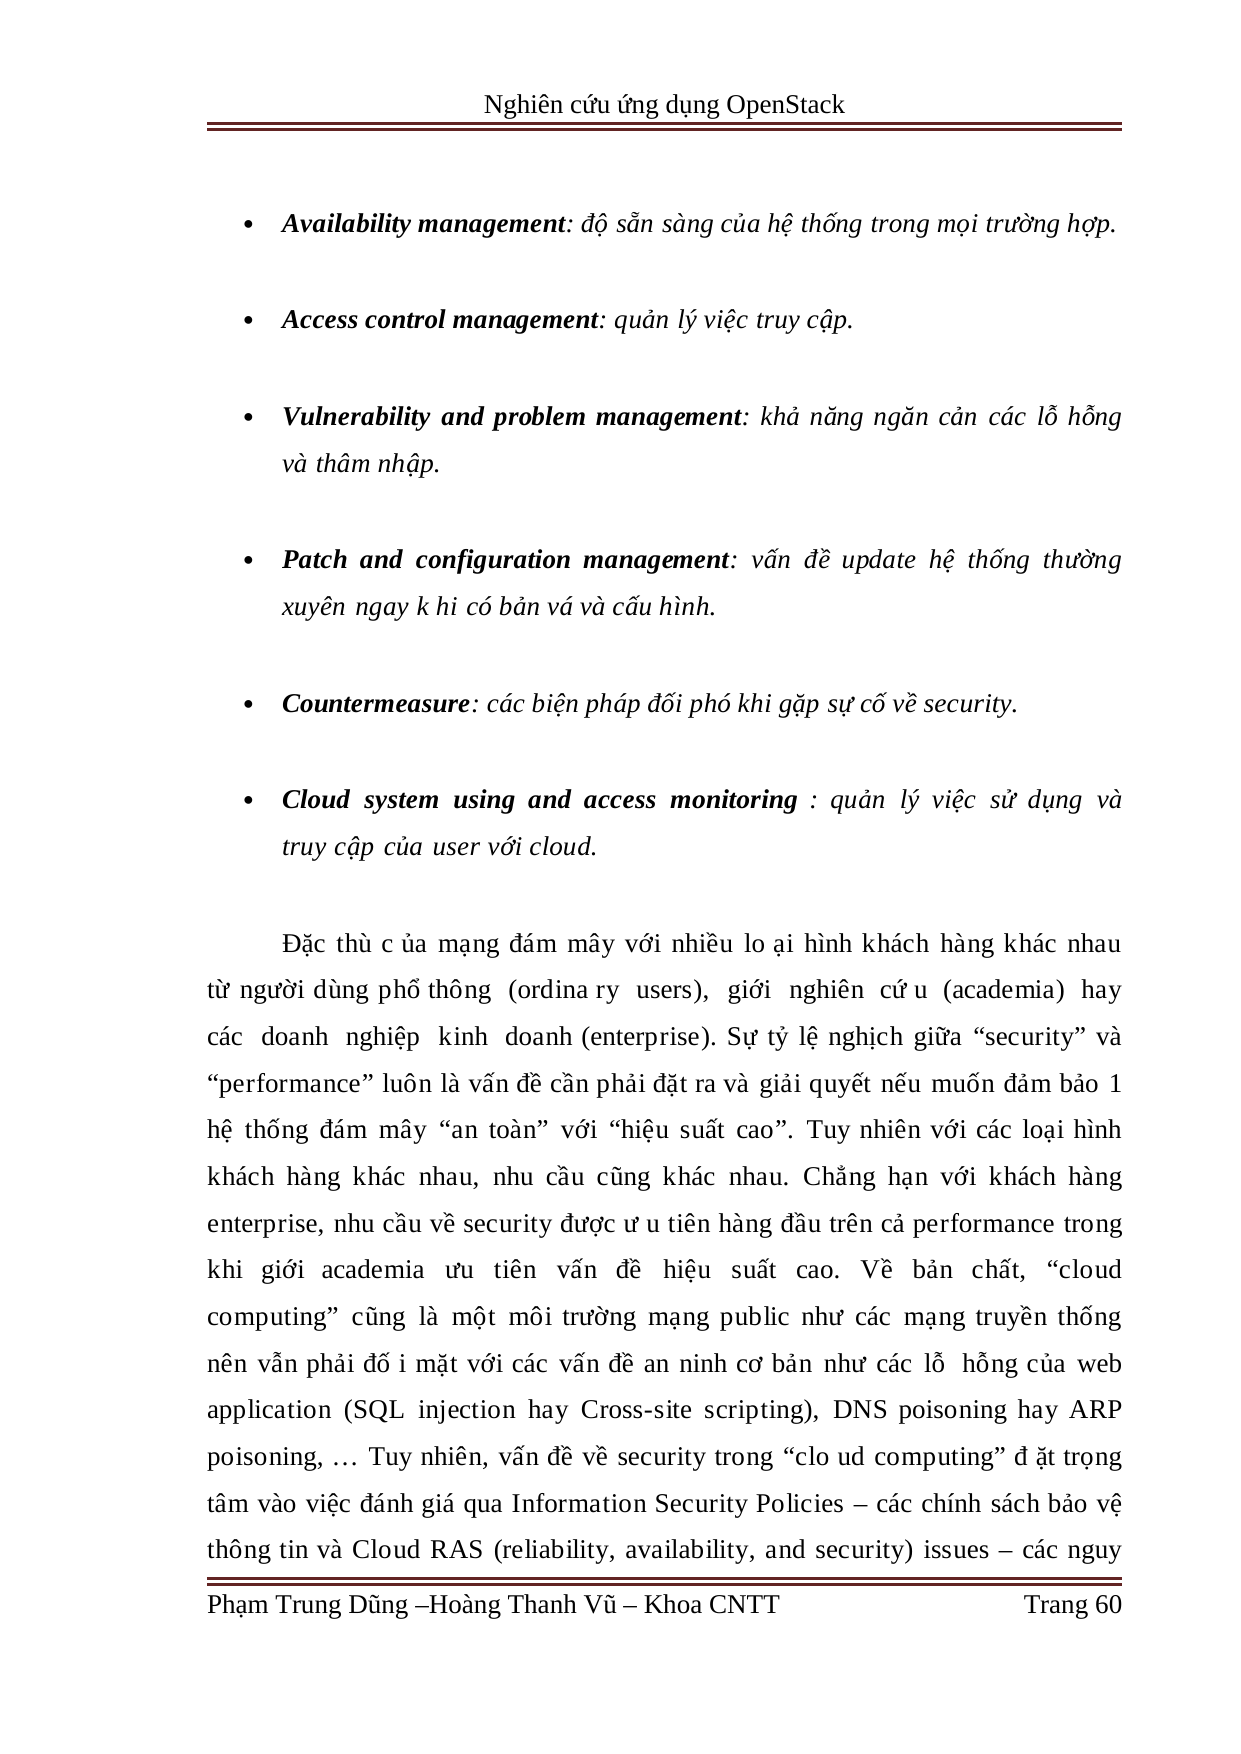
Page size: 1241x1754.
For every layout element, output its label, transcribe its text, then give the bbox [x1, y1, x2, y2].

list Vulnerability and problem management: khả năng ngăn cản các lỗ hỗng và thâm nhập. [244, 400, 1122, 478]
list Access control management: quản lý việc truy cập. [244, 303, 1122, 334]
list Cloud system using and access monitoring : quản lý việc sử dụng và truy cập của user với cloud. [244, 783, 1122, 861]
list Countermeasure: các biện pháp đối phó khi gặp sự cố về security. [244, 687, 1122, 718]
list Patch and configuration management: vấn đề update hệ thống thường xuyên ngay k hi có bản vá và cấu hình. [244, 543, 1122, 621]
list Availability management: độ sẵn sàng của hệ thống trong mọi trường hợp. [244, 207, 1122, 238]
text Đặc thù c ủa mạng đám mây với nhiều lo ại hình khách hàng khác nhau từ người dùng phổ thông (ordina ry users), giới nghiên cứ u (academia) hay các doanh nghiệp kinh doanh (enterprise). Sự tỷ lệ nghịch giữa “security” và “performance” luôn là vấn đề cần phải đặt ra và giải quyết nếu muốn đảm bảo 1 hệ thống đám mây “an toàn” với “hiệu suất cao”. Tuy nhiên với các loại hình khách hàng khác nhau, nhu cầu cũng khác nhau. Chẳng hạn với khách hàng enterprise, nhu cầu về security được ư u tiên hàng đầu trên cả performance trong khi giới academia ưu tiên vấn đề hiệu suất cao. Về bản chất, “cloud computing” cũng là một môi trường mạng public như các mạng truyền thống nên vẫn phải đố i mặt với các vấn đề an ninh cơ bản như các lỗ hỗng của web application (SQL injection hay Cross-site scripting), DNS poisoning hay ARP poisoning, … Tuy nhiên, vấn đề về security trong “clo ud computing” đ ặt trọng tâm vào việc đánh giá qua Information Security Policies – các chính sách bảo vệ thông tin và Cloud RAS (reliability, availability, and security) issues – các nguy [207, 927, 1122, 1564]
